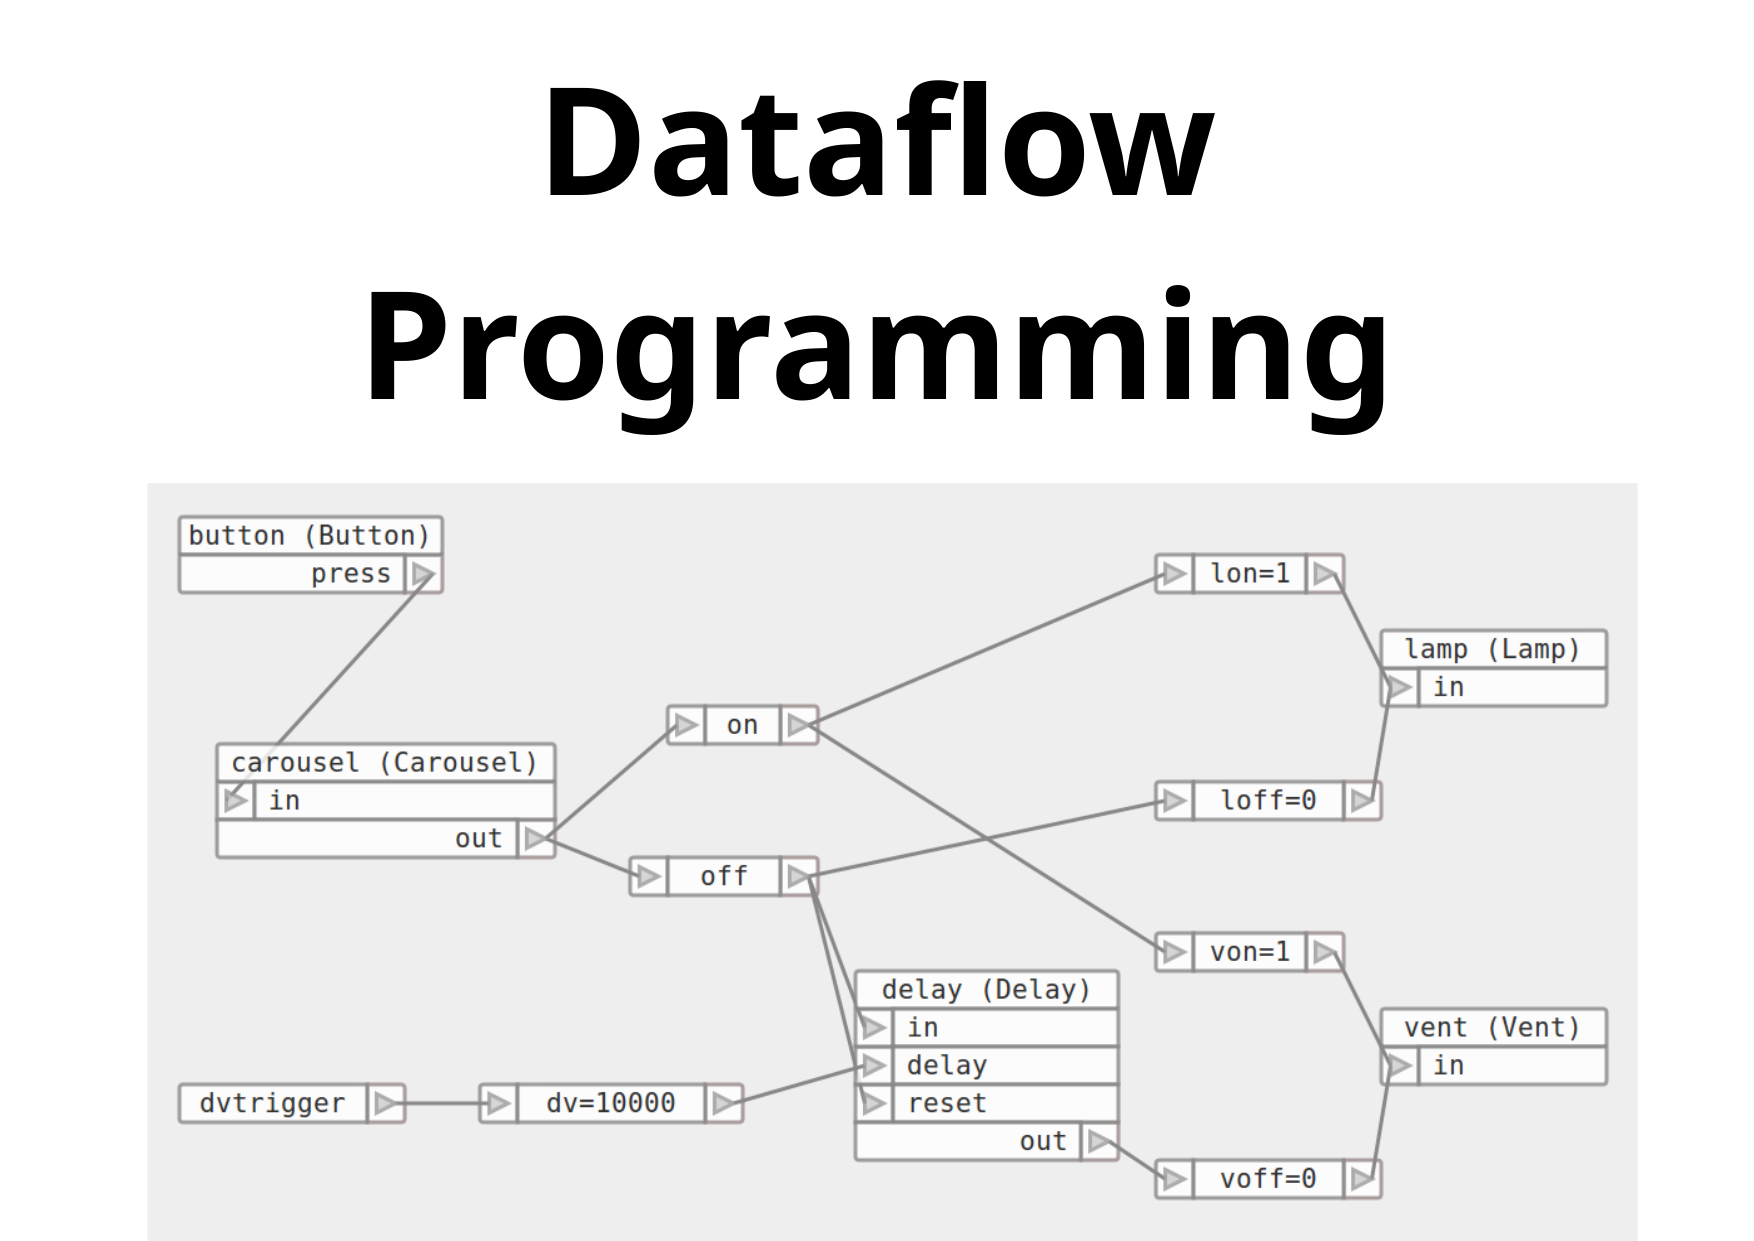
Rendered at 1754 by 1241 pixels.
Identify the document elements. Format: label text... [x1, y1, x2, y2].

text Dataflow Programming [0, 35, 1753, 444]
picture [147, 483, 1638, 1241]
